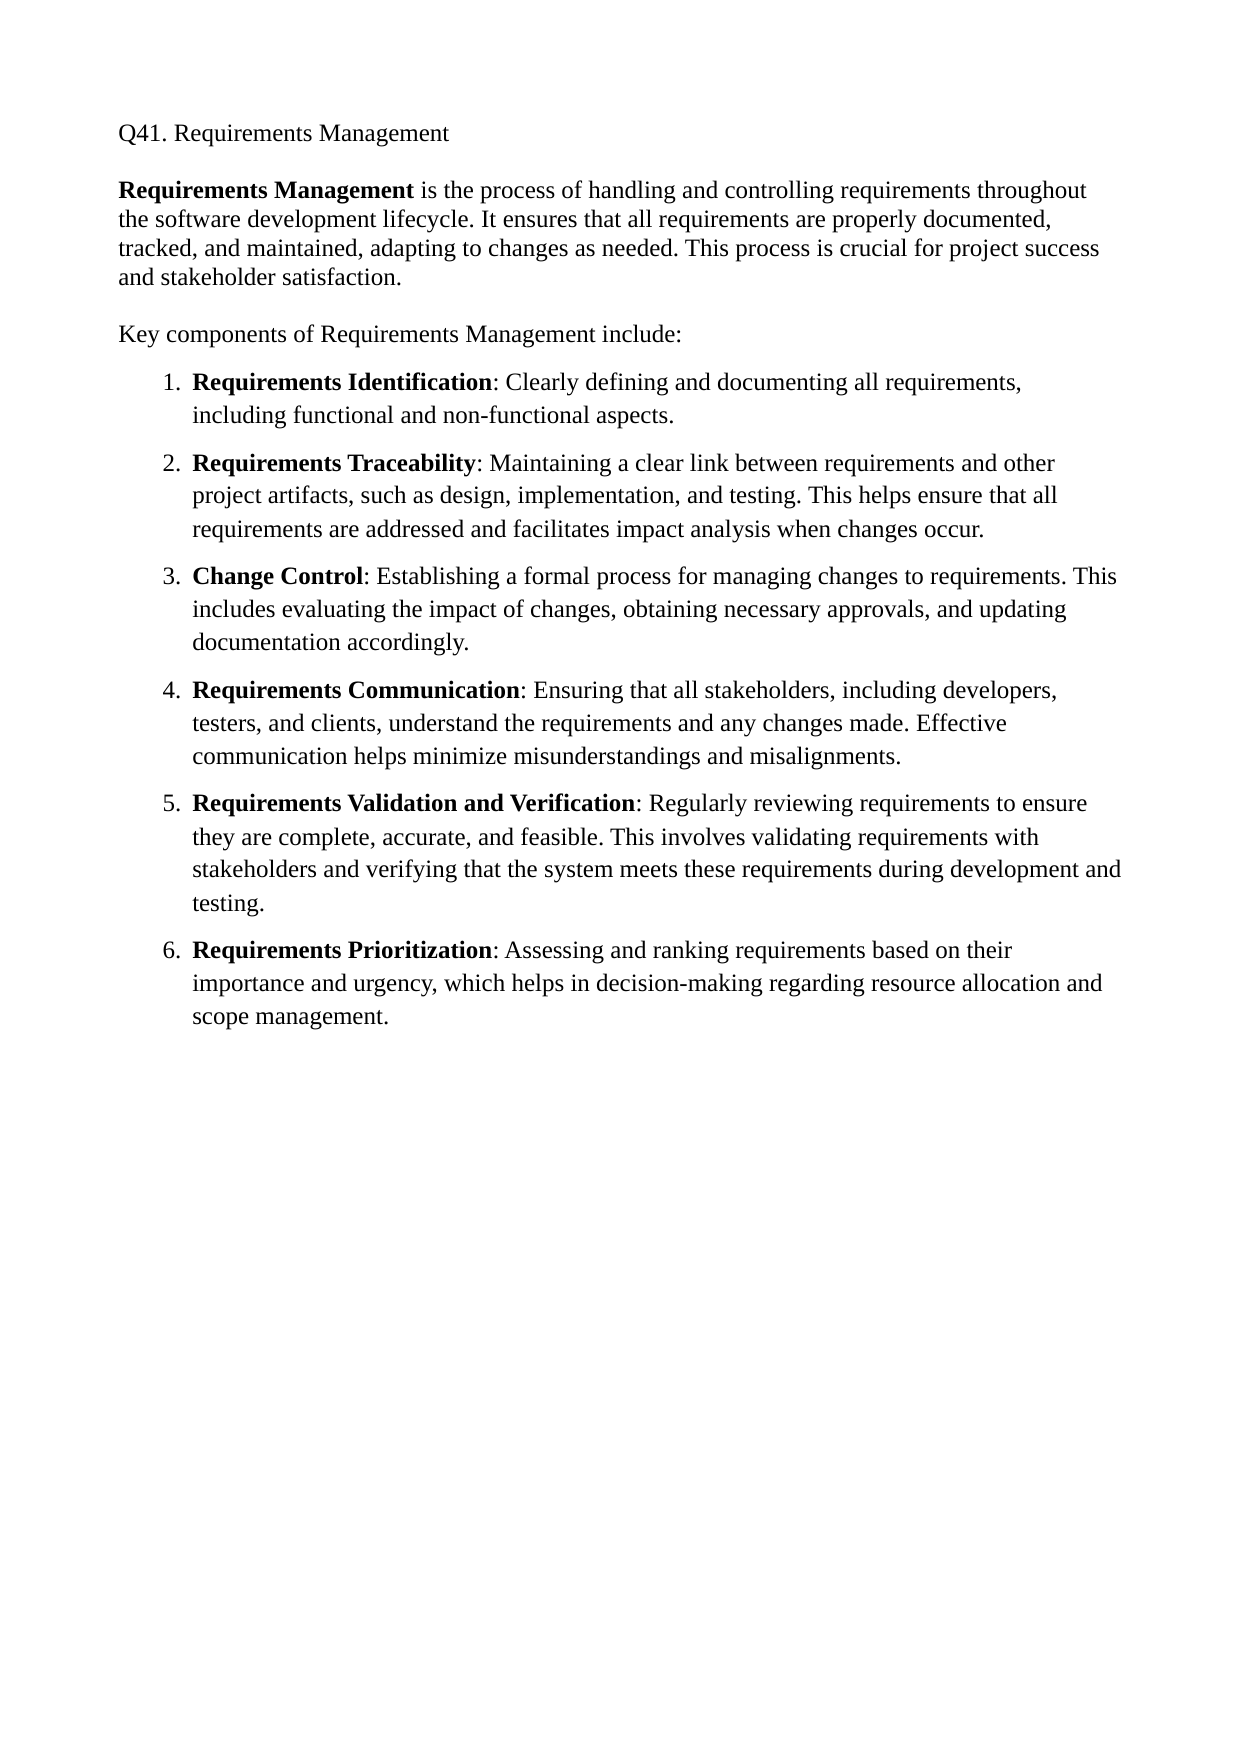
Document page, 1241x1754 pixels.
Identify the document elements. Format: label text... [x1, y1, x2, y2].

text Q41. Requirements Management [118, 118, 1122, 147]
list Requirements Communication: Ensuring that all stakeholders, including developers, testers, and clients, understand the requirements and any changes made. Effective communication helps minimize misunderstandings and misalignments. [162, 675, 1122, 770]
text Key components of Requirements Management include: [118, 319, 1122, 348]
list Requirements Identification: Clearly defining and documenting all requirements, including functional and non-functional aspects. [162, 367, 1122, 429]
list Requirements Validation and Verification: Regularly reviewing requirements to ensure they are complete, accurate, and feasible. This involves validating requirements with stakeholders and verifying that the system meets these requirements during development and testing. [162, 788, 1122, 916]
list Change Control: Establishing a formal process for managing changes to requirements. This includes evaluating the impact of changes, obtaining necessary approvals, and updating documentation accordingly. [162, 561, 1122, 656]
text Requirements Management is the process of handling and controlling requirements throughout the software development lifecycle. It ensures that all requirements are properly documented, tracked, and maintained, adapting to changes as needed. This process is crucial for project success and stakeholder satisfaction. [118, 176, 1122, 291]
list Requirements Prioritization: Assessing and ranking requirements based on their importance and urgency, which helps in decision-making regarding resource allocation and scope management. [162, 935, 1122, 1030]
list Requirements Traceability: Maintaining a clear link between requirements and other project artifacts, such as design, implementation, and testing. This helps ensure that all requirements are addressed and facilitates impact analysis when changes occur. [162, 448, 1122, 542]
